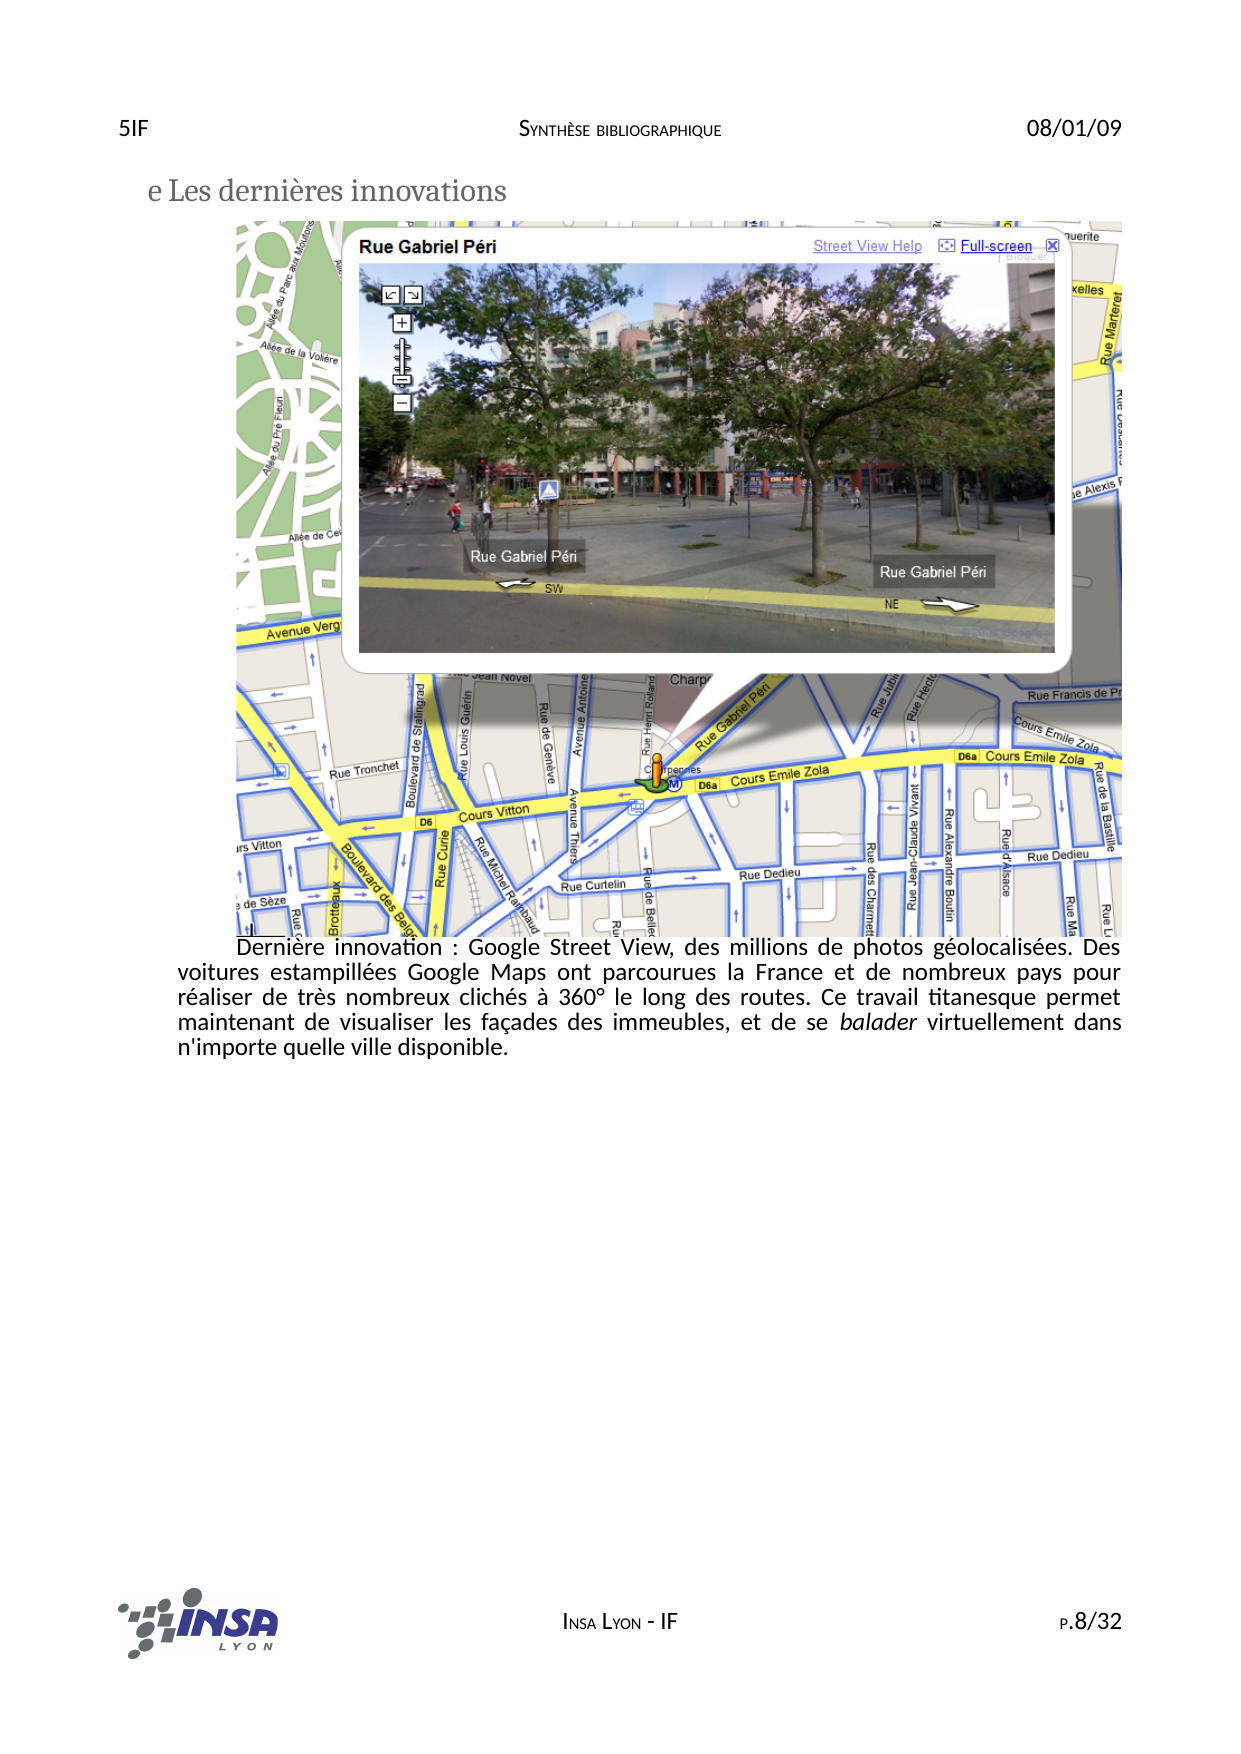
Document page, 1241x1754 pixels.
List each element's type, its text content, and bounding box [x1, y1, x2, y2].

picture [118, 1588, 278, 1659]
text Dernière innovation : Google Street View, des millions de photos géolocalisées. Des voitures estampillées Google Maps ont parcourues la France et de nombreux pays pour réaliser de très nombreux clichés à 360° le long des routes. Ce travail titanesque permet maintenant de visualiser les façades des immeubles, et de se balader virtuellement dans n'importe quelle ville disponible. [177, 222, 1122, 1062]
picture [236, 221, 1122, 937]
subtitle Les dernières innovations [118, 173, 1122, 210]
